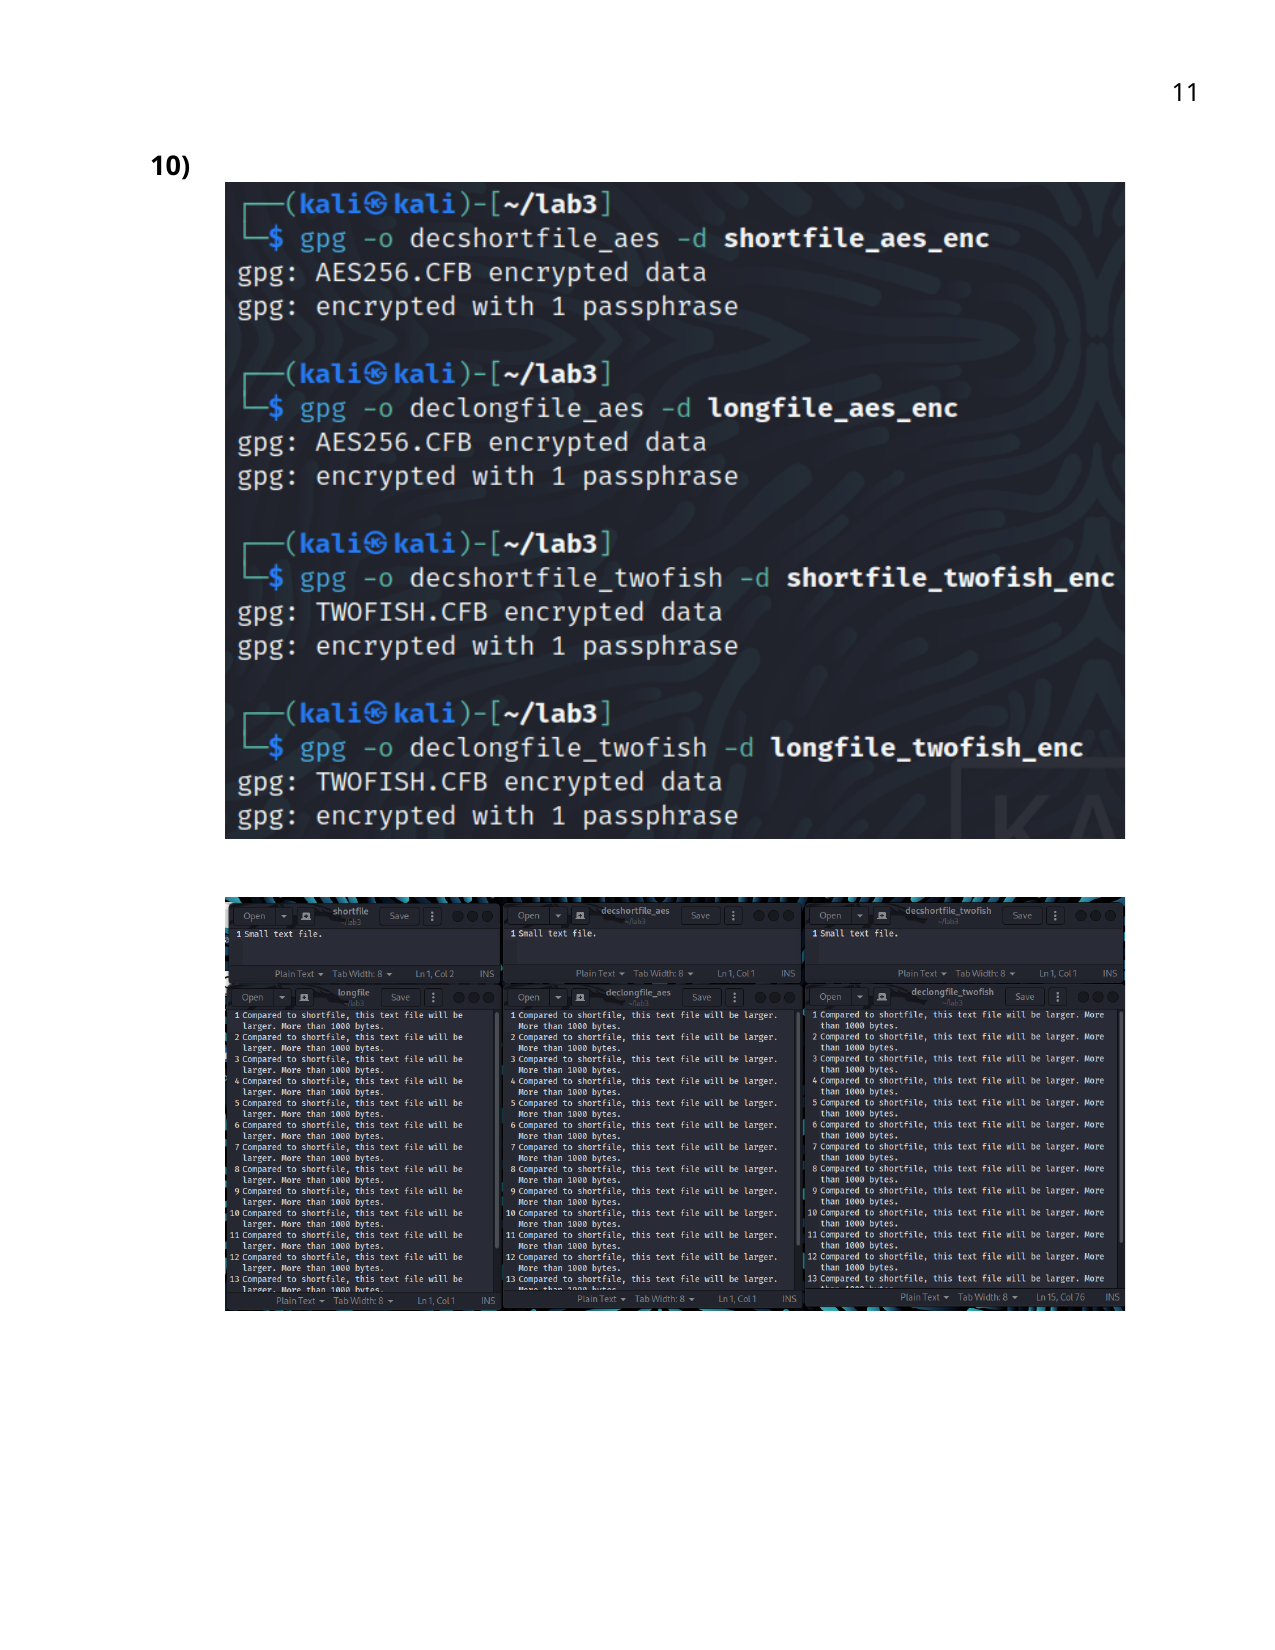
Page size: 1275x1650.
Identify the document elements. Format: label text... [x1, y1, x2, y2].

text 10) [150, 146, 1200, 183]
picture [225, 182, 1125, 839]
picture [225, 897, 1125, 1311]
